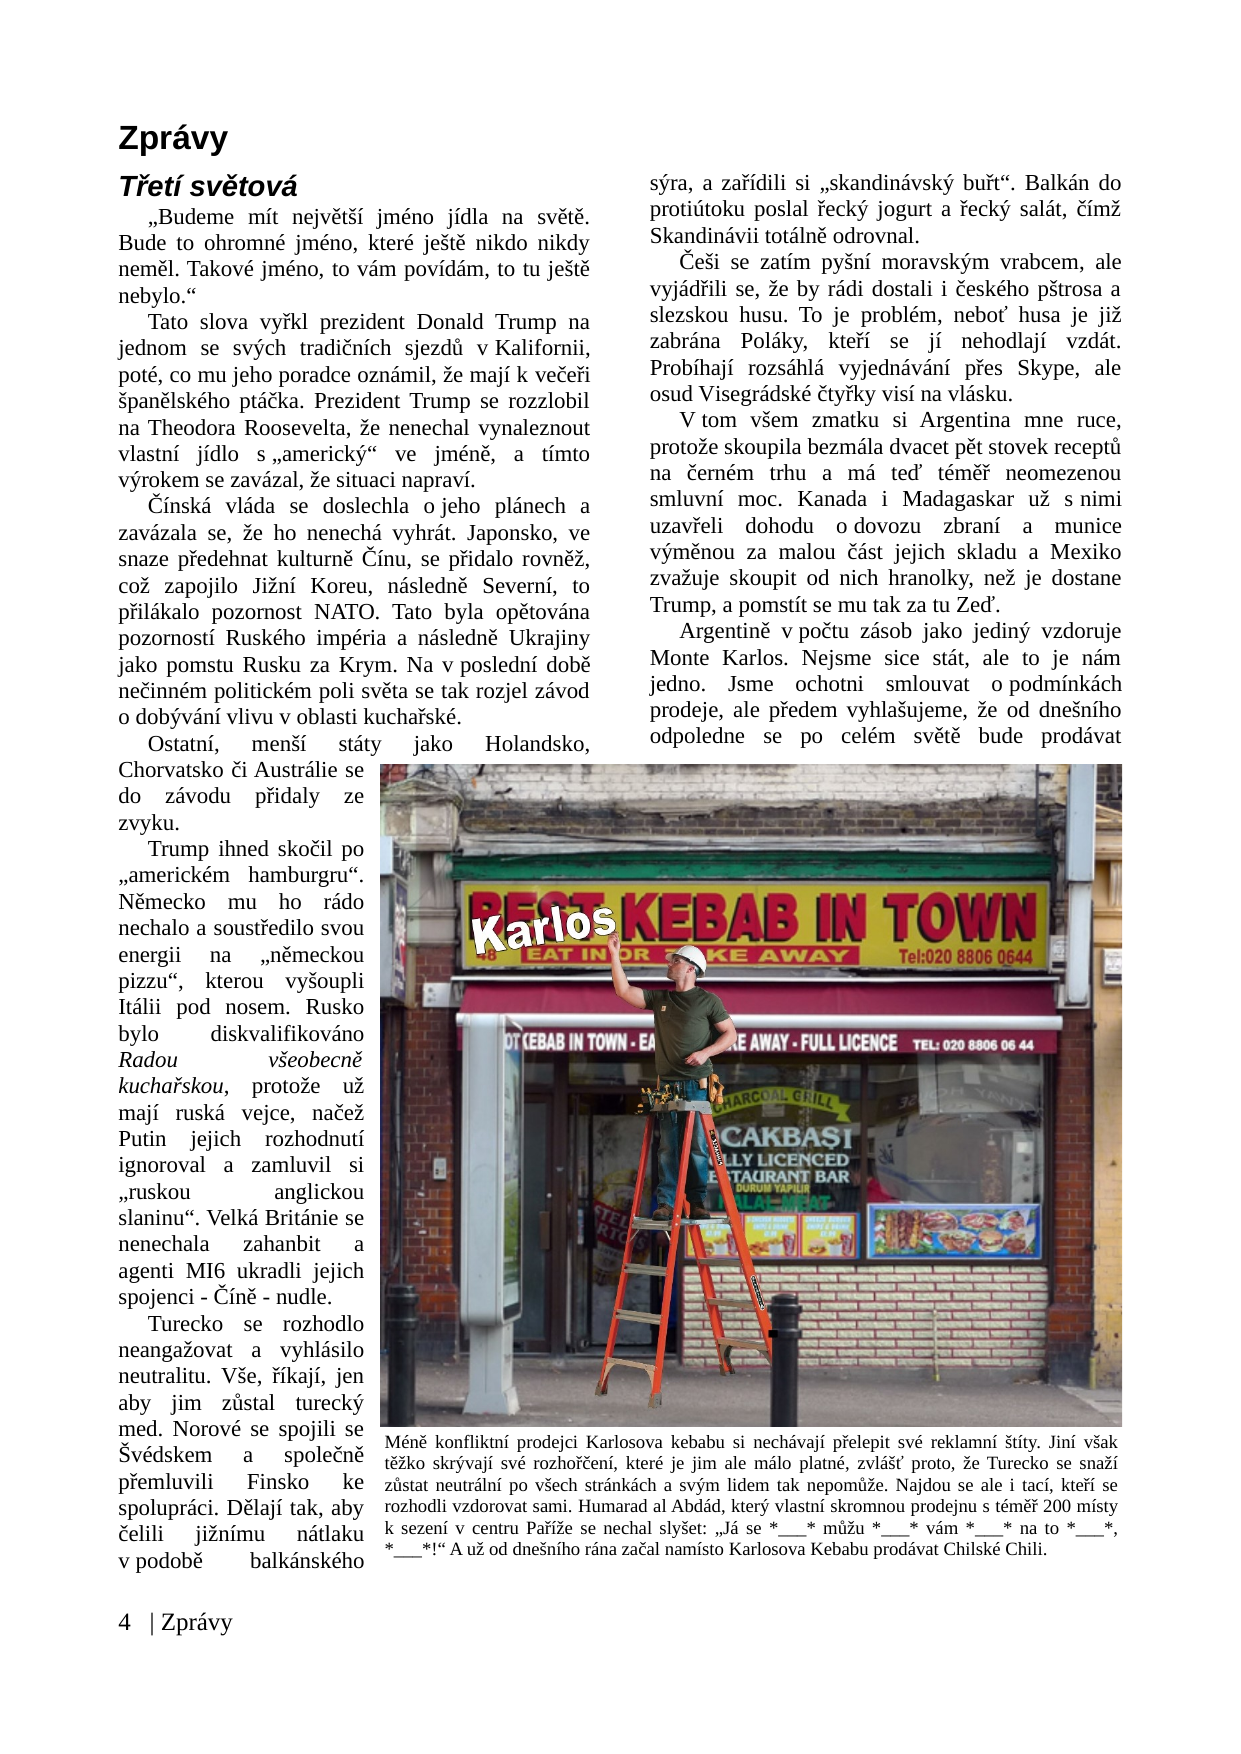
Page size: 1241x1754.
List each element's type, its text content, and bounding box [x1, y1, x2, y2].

text V tom všem zmatku si Argentina mne ruce, protože skoupila bezmála dvacet pět stovek receptů na černém trhu a má teď téměř neomezenou smluvní moc. Kanada i Madagaskar už s nimi uzavřeli dohodu o dovozu zbraní a munice výměnou za malou část jejich skladu a Mexiko zvažuje skoupit od nich hranolky, než je dostane Trump, a pomstít se mu tak za tu Zeď. [649, 406, 1122, 617]
picture [391, 764, 1123, 1365]
text Ostatní, menší státy jako Holandsko, Chorvatsko či Austrálie se do závodu přidaly ze zvyku. [118, 730, 591, 835]
text Češi se zatím pyšní moravským vrabcem, ale vyjádřili se, že by rádi dostali i českého pštrosa a slezskou husu. To je problém, neboť husa je již zabrána Poláky, kteří se jí nehodlají vzdát. Probíhají rozsáhlá vyjednávání přes Skype, ale osud Visegrádské čtyřky visí na vlásku. [649, 248, 1122, 406]
text Turecko se rozhodlo neangažovat a vyhlásilo neutralitu. Vše, říkají, jen aby jim zůstal turecký med. Norové se spojili se Švédskem a společně přemluvili Finsko ke spolupráci. Dělají tak, aby čelili jižnímu nátlaku v podobě balkánského sýra, a zařídili si „skandinávský buřt“. Balkán do protiútoku poslal řecký jogurt a řecký salát, čímž Skandinávii totálně odrovnal. [118, 1309, 591, 1573]
subtitle Zprávy [118, 118, 1122, 157]
text Argentině v počtu zásob jako jediný vzdoruje Monte Karlos. Nejsme sice stát, ale to je nám jedno. Jsme ochotni smlouvat o podmínkách prodeje, ale předem vyhlašujeme, že od dnešního odpoledne se po celém světě bude prodávat [649, 617, 1122, 749]
text Čínská vláda se doslechla o jeho plánech a zavázala se, že ho nenechá vyhrát. Japonsko, ve snaze předehnat kulturně Čínu, se přidalo rovněž, což zapojilo Jižní Koreu, následně Severní, to přilákalo pozornost NATO. Tato byla opětována pozorností Ruského impéria a následně Ukrajiny jako pomstu Rusku za Krym. Na v poslední době nečinném politickém poli světa se tak rozjel závod o dobývání vlivu v oblasti kuchařské. [118, 493, 591, 730]
text Tato slova vyřkl prezident Donald Trump na jednom se svých tradičních sjezdů v Kalifornii, poté, co mu jeho poradce oznámil, že mají k večeři španělského ptáčka. Prezident Trump se rozzlobil na Theodora Roosevelta, že nenechal vynaleznout vlastní jídlo s „americký“ ve jméně, a tímto výrokem se zavázal, že situaci napraví. [118, 308, 591, 493]
subtitle Třetí světová [118, 169, 591, 203]
text „Budeme mít největší jméno jídla na světě. Bude to ohromné jméno, které ještě nikdo nikdy neměl. Takové jméno, to vám povídám, to tu ještě nebylo.“ [118, 203, 591, 308]
text Trump ihned skočil po „americkém hamburgru“. Německo mu ho rádo nechalo a soustředilo svou energii na „německou pizzu“, kterou vyšoupli Itálii pod nosem. Rusko bylo diskvalifikováno Radou všeobecně kuchařskou, protože už mají ruská vejce, načež Putin jejich rozhodnutí ignoroval a zamluvil si „ruskou anglickou slaninu“. Velká Británie se nenechala zahanbit a agenti MI6 ukradli jejich spojenci - Číně - nudle. [118, 835, 391, 1309]
text Turecko se rozhodlo neangažovat a vyhlásilo neutralitu. Vše, říkají, jen aby jim zůstal turecký med. Norové se spojili se Švédskem a společně přemluvili Finsko ke spolupráci. Dělají tak, aby čelili jižnímu nátlaku v podobě balkánského sýra, a zařídili si „skandinávský buřt“. Balkán do protiútoku poslal řecký jogurt a řecký salát, čímž Skandinávii totálně odrovnal. [649, 169, 1122, 248]
